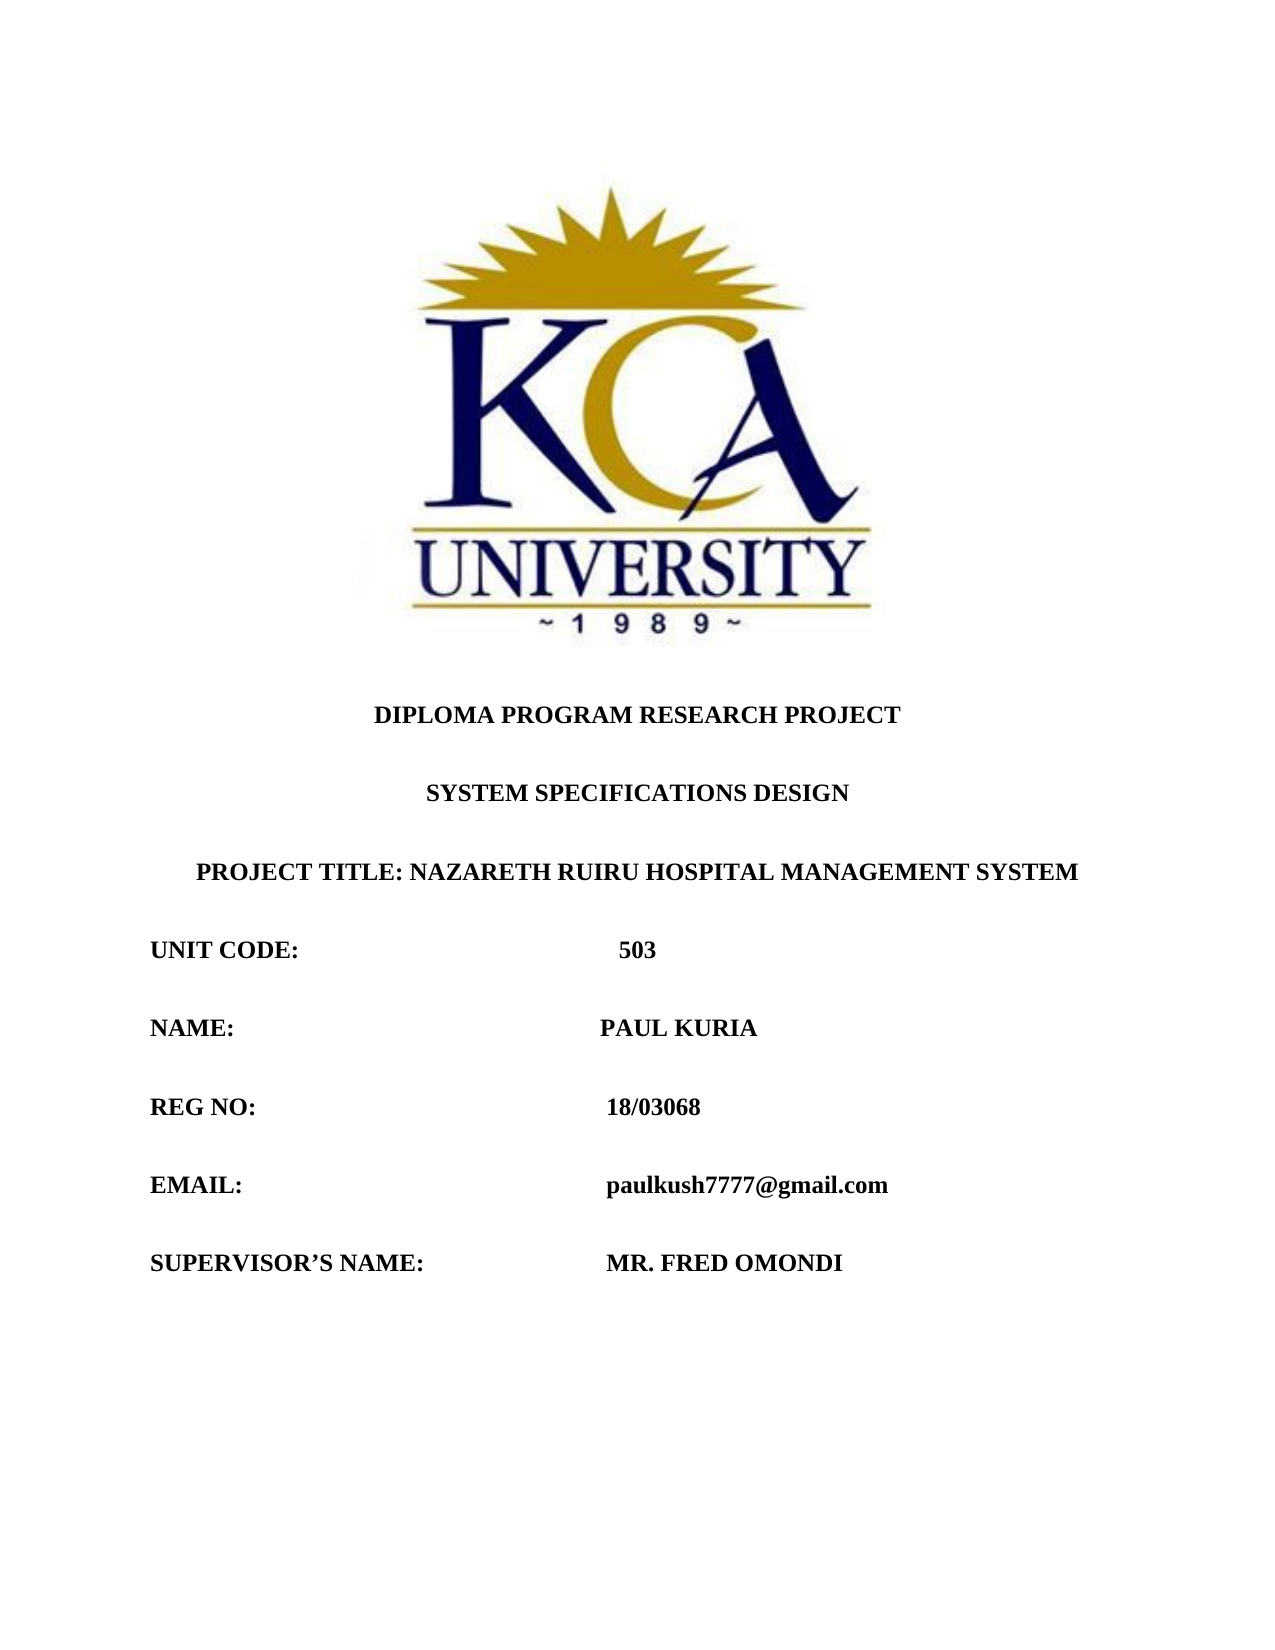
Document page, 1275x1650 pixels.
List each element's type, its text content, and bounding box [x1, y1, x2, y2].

text EMAIL: paulkush7777@gmail.com [150, 1170, 1125, 1199]
text SYSTEM SPECIFICATIONS DESIGN [150, 778, 1125, 807]
text SUPERVISOR’S NAME: MR. FRED OMONDI [150, 1248, 1125, 1277]
text PROJECT TITLE: NAZARETH RUIRU HOSPITAL MANAGEMENT SYSTEM [150, 857, 1125, 885]
picture [328, 164, 932, 698]
text REG NO: 18/03068 [150, 1092, 1125, 1120]
text DIPLOMA PROGRAM RESEARCH PROJECT [150, 700, 1125, 729]
text NAME: PAUL KURIA [150, 1013, 1125, 1042]
text UNIT CODE: 503 [150, 935, 1125, 964]
